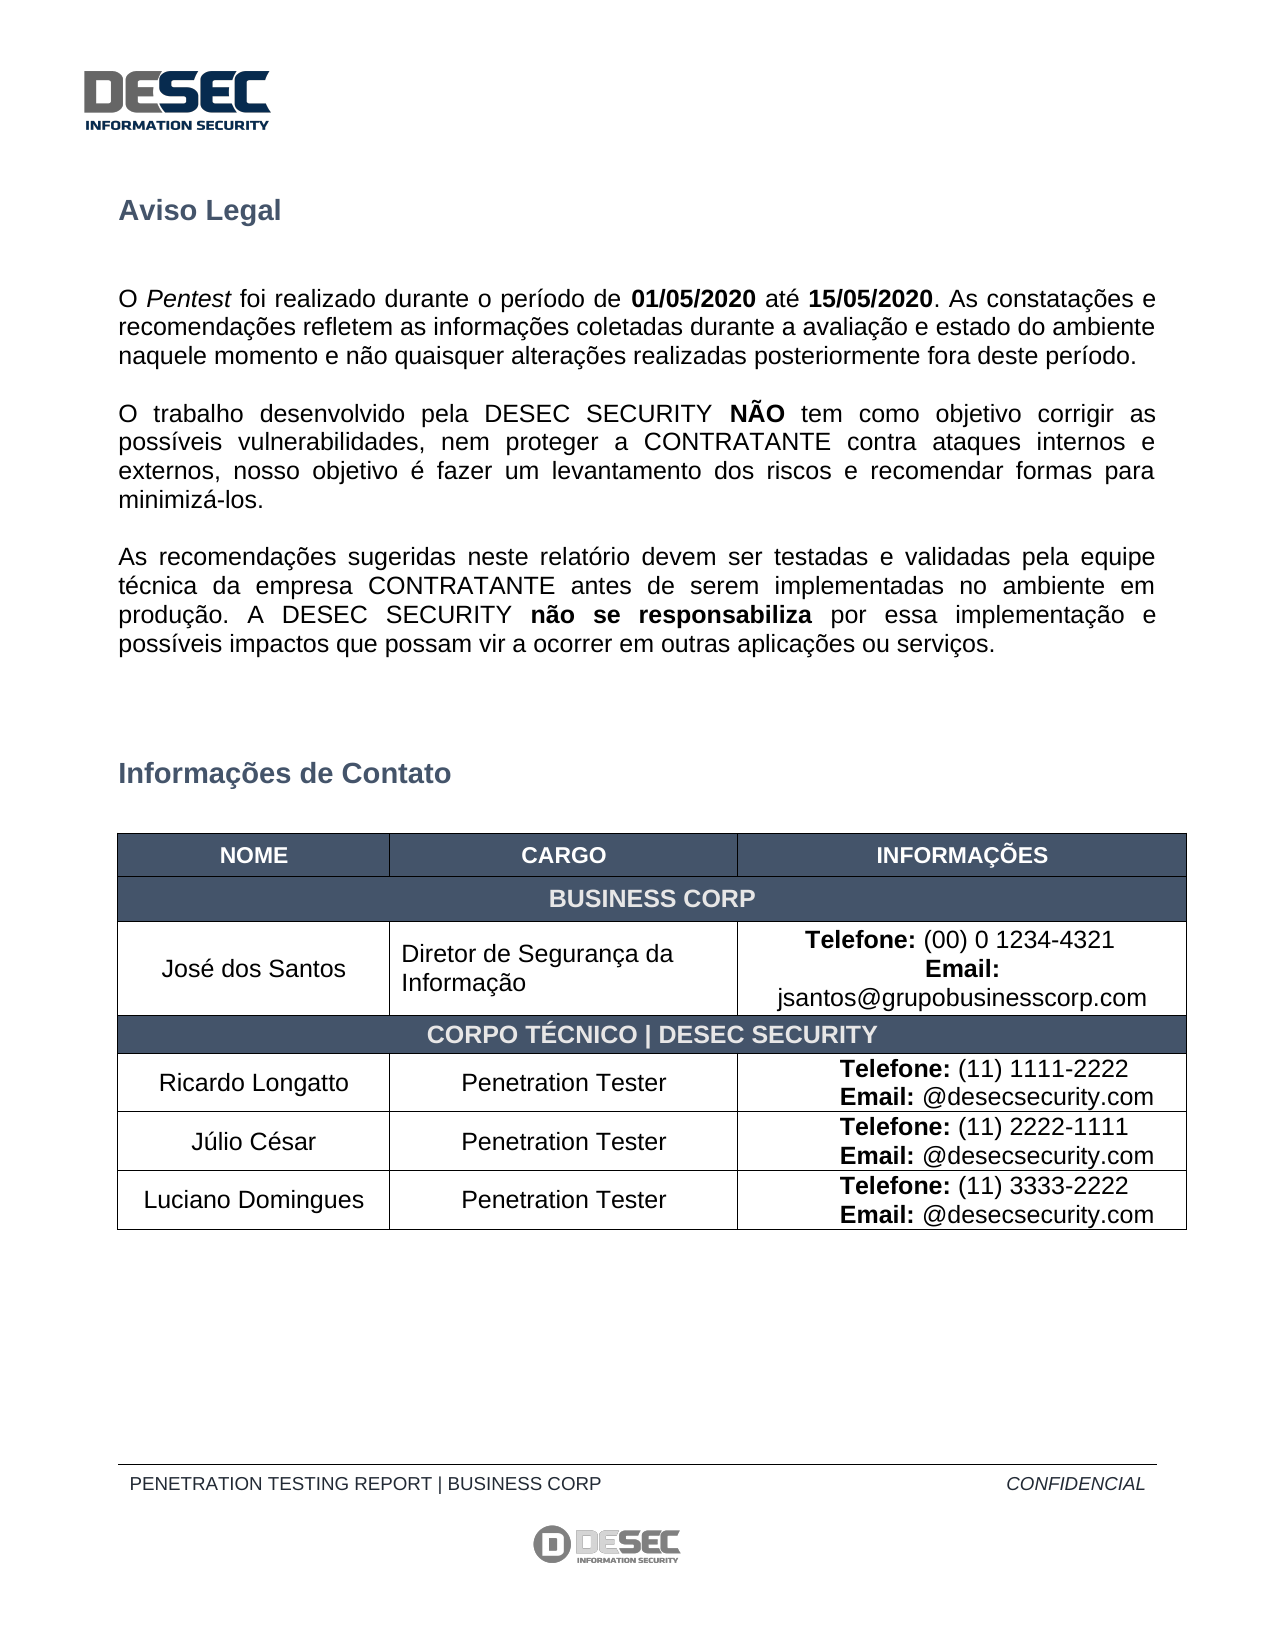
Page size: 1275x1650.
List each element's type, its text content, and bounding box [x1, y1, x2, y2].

picture [531, 1520, 684, 1568]
table_cell BUSINESS CORP [118, 877, 1186, 921]
text As recomendações sugeridas neste relatório devem ser testadas e validadas pela equipe técnica da empresa CONTRATANTE antes de serem implementadas no ambiente em produção. A DESEC SECURITY não se responsabiliza por essa implementação e possíveis impactos que possam vir a ocorrer em outras aplicações ou serviços. [118, 542, 1157, 657]
table_cell José dos Santos [118, 922, 389, 1015]
table_cell Penetration Tester [390, 1054, 737, 1111]
table_header NOME [118, 834, 389, 876]
table_header [313, 790, 1149, 818]
table_cell Penetration Tester [390, 1112, 737, 1170]
subtitle Aviso Legal [118, 193, 1157, 227]
table_cell Telefone: (11) 1111-2222 Email: @desecsecurity.com [738, 1054, 1186, 1111]
table_cell Ricardo Longatto [118, 1054, 389, 1111]
table_header INFORMAÇÕES [738, 834, 1186, 876]
table_cell Telefone: (11) 2222-1111 Email: @desecsecurity.com [738, 1112, 1186, 1170]
table_cell Telefone: (00) 0 1234-4321 Email: jsantos@grupobusinesscorp.com [738, 922, 1186, 1015]
subtitle Informações de Contato [118, 756, 1157, 789]
picture [84, 71, 271, 130]
table_cell Telefone: (11) 3333-2222 Email: @desecsecurity.com [738, 1171, 1186, 1229]
table_cell CORPO TÉCNICO | DESEC SECURITY [118, 1016, 1186, 1053]
table_cell Júlio César [118, 1112, 389, 1170]
text O trabalho desenvolvido pela DESEC SECURITY NÃO tem como objetivo corrigir as possíveis vulnerabilidades, nem proteger a CONTRATANTE contra ataques internos e externos, nosso objetivo é fazer um levantamento dos riscos e recomendar formas para minimizá-los. [118, 398, 1157, 513]
text O Pentest foi realizado durante o período de 01/05/2020 até 15/05/2020. As constatações e recomendações refletem as informações coletadas durante a avaliação e estado do ambiente naquele momento e não quaisquer alterações realizadas posteriormente fora deste período. [118, 283, 1157, 370]
table_cell Penetration Tester [390, 1171, 737, 1229]
table_header CARGO [390, 834, 737, 876]
table_cell Diretor de Segurança da Informação [390, 922, 737, 1015]
table_header [118, 790, 313, 818]
table_cell Luciano Domingues [118, 1171, 389, 1229]
